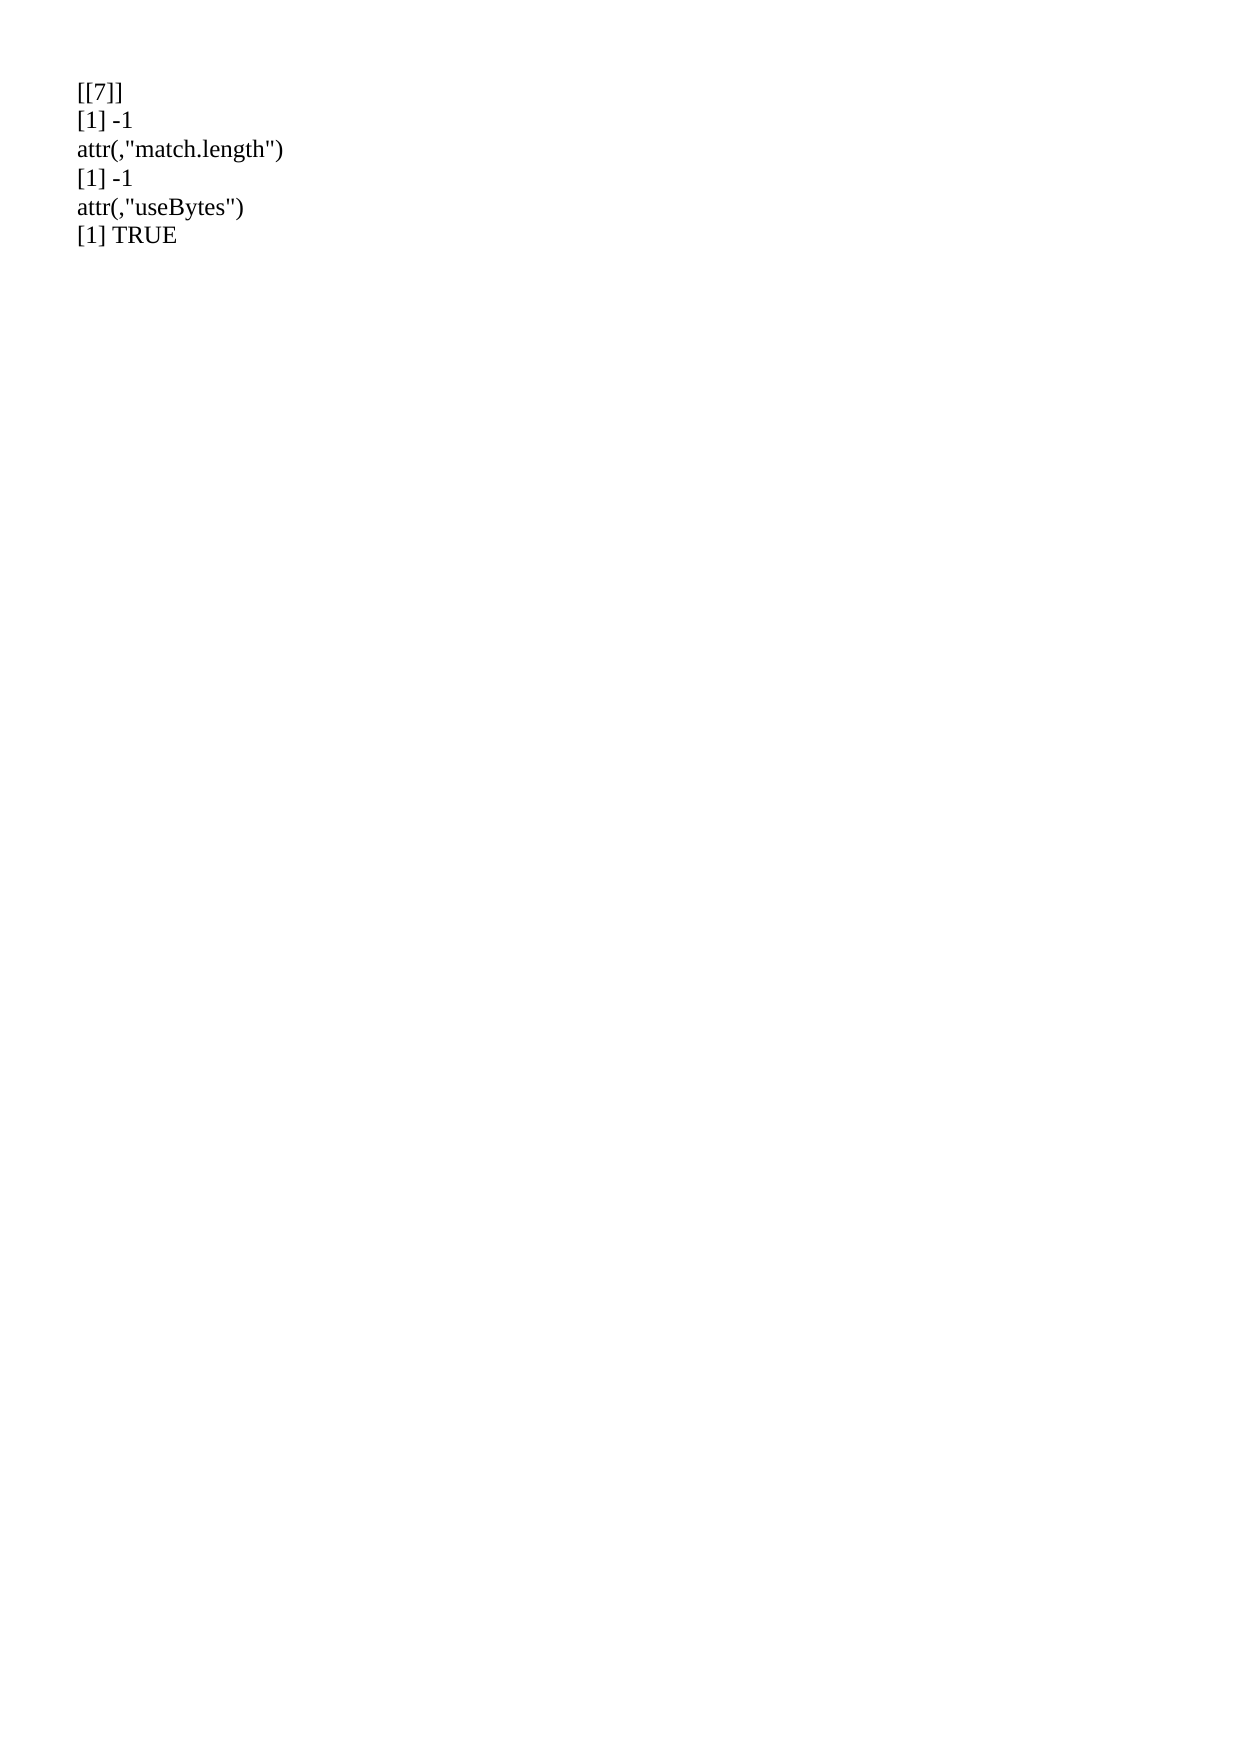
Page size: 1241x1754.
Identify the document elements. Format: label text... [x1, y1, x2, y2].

text attr(,"match.length") [77, 134, 1163, 163]
text [[7]] [77, 77, 1163, 106]
text [1] -1 [77, 163, 1163, 192]
text [1] -1 [77, 106, 1163, 134]
text attr(,"useBytes") [77, 192, 1163, 221]
text [1] TRUE [77, 221, 1163, 249]
